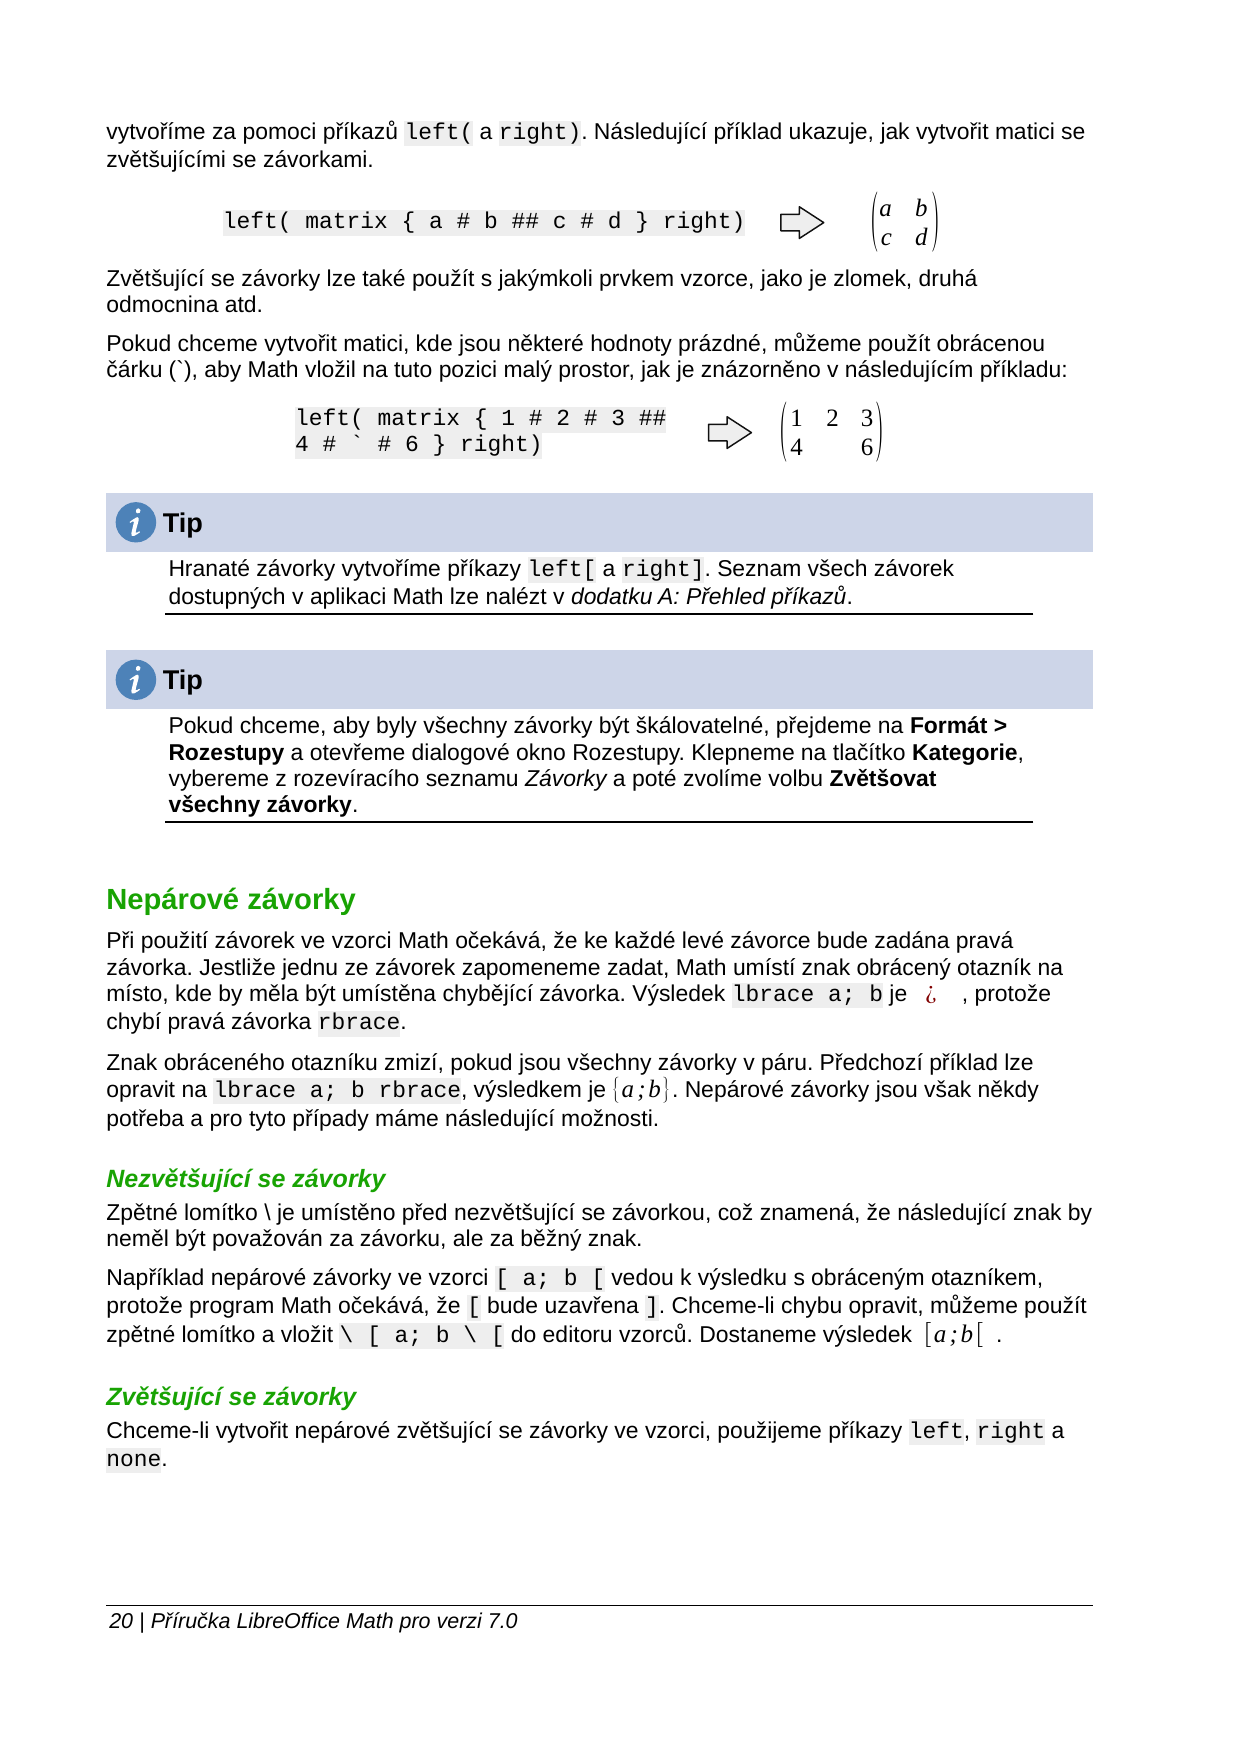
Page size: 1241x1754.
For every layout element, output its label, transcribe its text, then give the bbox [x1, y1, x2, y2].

table_header [834, 185, 994, 265]
text Pokud chceme, aby byly všechny závorky být škálovatelné, přejdeme na Formát > Rozestupy a otevřeme dialogové okno Rozestupy. Klepneme na tlačítko Kategorie, vybereme z rozevíracího seznamu Závorky a poté zvolíme volbu Zvětšovat všechny závorky. [165, 709, 1033, 821]
table_header [762, 395, 921, 475]
text Chceme-li vytvořit nepárové zvětšující se závorky ve vzorci, použijeme příkazy left, right a none. [106, 1417, 1093, 1473]
table_header left( matrix { 1 # 2 # 3 ## 4 # ` # 6 } right) [278, 395, 691, 475]
text Zvětšující se závorky lze také použít s jakýmkoli prvkem vzorce, jako je zlomek, druhá odmocnina atd. [106, 265, 1093, 318]
table_header [764, 185, 834, 265]
subtitle Nezvětšující se závorky [106, 1164, 1093, 1193]
subtitle Nepárové závorky [106, 882, 1093, 916]
text Hranaté závorky vytvoříme příkazy left[ a right]. Seznam všech závorek dostupných v aplikaci Math lze nalézt v dodatku A: Přehled příkazů. [165, 552, 1033, 613]
text vytvoříme za pomoci příkazů left( a right). Následující příklad ukazuje, jak vytvořit matici se zvětšujícími se závorkami. [106, 118, 1093, 173]
table_header [691, 395, 762, 475]
text Například nepárové závorky ve vzorci [ a; b [ vedou k výsledku s obráceným otazníkem, protože program Math očekává, že [ bude uzavřena ]. Chceme-li chybu opravit, můžeme použít zpětné lomítko a vložit \ [ a; b \ [ do editoru vzorců. Dostaneme výsledek . [106, 1264, 1093, 1349]
text Pokud chceme vytvořit matici, kde jsou některé hodnoty prázdné, můžeme použít obrácenou čárku (`), aby Math vložil na tuto pozici malý prostor, jak je znázorněno v následujícím příkladu: [106, 330, 1093, 383]
subtitle Zvětšující se závorky [106, 1382, 1093, 1411]
table_header left( matrix { a # b ## c # d } right) [205, 185, 763, 265]
text Při použití závorek ve vzorci Math očekává, že ke každé levé závorce bude zadána pravá závorka. Jestliže jednu ze závorek zapomeneme zadat, Math umístí znak obrácený otazník na místo, kde by měla být umístěna chybějící závorka. Výsledek lbrace a; b je , protože chybí pravá závorka rbrace. [106, 927, 1093, 1037]
subtitle Tip [106, 493, 1093, 552]
text Znak obráceného otazníku zmizí, pokud jsou všechny závorky v páru. Předchozí příklad lze opravit na lbrace a; b rbrace, výsledkem je . Nepárové závorky jsou však někdy potřeba a pro tyto případy máme následující možnosti. [106, 1049, 1093, 1131]
text Zpětné lomítko \ je umístěno před nezvětšující se závorkou, což znamená, že následující znak by neměl být považován za závorku, ale za běžný znak. [106, 1199, 1093, 1251]
subtitle Tip [106, 650, 1093, 709]
